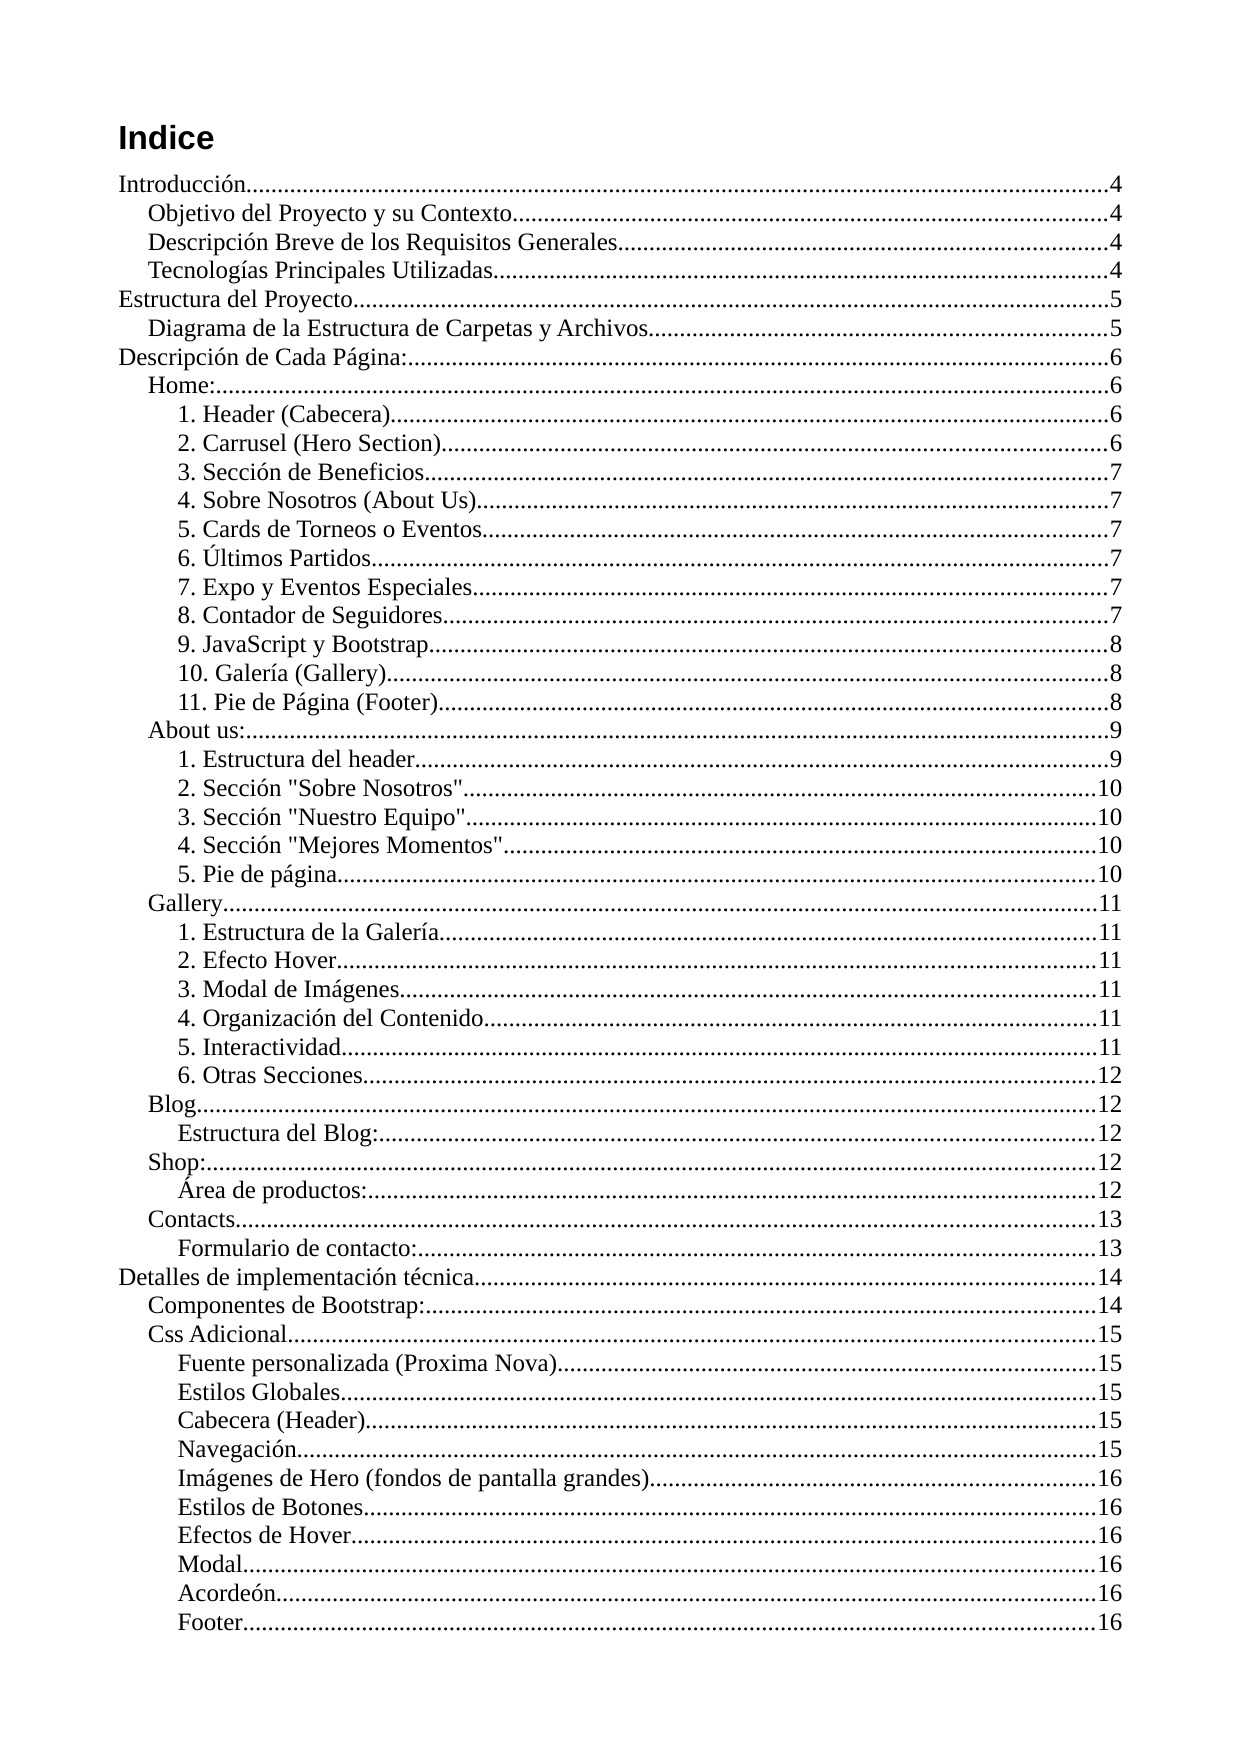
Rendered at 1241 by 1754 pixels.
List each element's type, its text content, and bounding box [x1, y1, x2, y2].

text Contacts 13 [148, 1204, 1122, 1233]
text 1. Estructura del header 9 [177, 744, 1122, 773]
text Gallery 11 [148, 888, 1122, 917]
text Imágenes de Hero (fondos de pantalla grandes) 16 [177, 1463, 1122, 1492]
text 1. Header (Cabecera) 6 [177, 399, 1122, 428]
text Blog 12 [148, 1089, 1122, 1118]
text Fuente personalizada (Proxima Nova) 15 [177, 1348, 1122, 1377]
text 3. Modal de Imágenes 11 [177, 974, 1122, 1003]
text Cabecera (Header) 15 [177, 1405, 1122, 1434]
text 1. Estructura de la Galería 11 [177, 917, 1122, 945]
text 5. Pie de página 10 [177, 859, 1122, 888]
text 8. Contador de Seguidores 7 [177, 600, 1122, 629]
text Modal 16 [177, 1549, 1122, 1578]
text 9. JavaScript y Bootstrap 8 [177, 629, 1122, 658]
text 4. Organización del Contenido 11 [177, 1003, 1122, 1032]
text Css Adicional 15 [148, 1319, 1122, 1348]
text Componentes de Bootstrap: 14 [148, 1290, 1122, 1319]
text Formulario de contacto: 13 [177, 1233, 1122, 1262]
text Footer 16 [177, 1607, 1122, 1635]
text Descripción de Cada Página: 6 [118, 342, 1122, 370]
text Diagrama de la Estructura de Carpetas y Archivos 5 [148, 313, 1122, 342]
text Estructura del Blog: 12 [177, 1118, 1122, 1147]
text Home: 6 [148, 370, 1122, 399]
text Shop: 12 [148, 1147, 1122, 1175]
text 10. Galería (Gallery) 8 [177, 658, 1122, 687]
text Estilos de Botones 16 [177, 1492, 1122, 1520]
text Detalles de implementación técnica 14 [118, 1262, 1122, 1290]
text 5. Interactividad 11 [177, 1032, 1122, 1060]
text Navegación 15 [177, 1434, 1122, 1463]
text 5. Cards de Torneos o Eventos 7 [177, 514, 1122, 543]
text Descripción Breve de los Requisitos Generales 4 [148, 227, 1122, 255]
text 3. Sección de Beneficios 7 [177, 457, 1122, 485]
text Introducción 4 [118, 169, 1122, 198]
text Estilos Globales 15 [177, 1377, 1122, 1405]
text 7. Expo y Eventos Especiales 7 [177, 572, 1122, 600]
text Tecnologías Principales Utilizadas 4 [148, 255, 1122, 284]
text 11. Pie de Página (Footer) 8 [177, 687, 1122, 715]
text 4. Sobre Nosotros (About Us) 7 [177, 485, 1122, 514]
text Área de productos: 12 [177, 1175, 1122, 1204]
text 2. Efecto Hover 11 [177, 945, 1122, 974]
text About us: 9 [148, 715, 1122, 744]
text Acordeón 16 [177, 1578, 1122, 1607]
text 2. Sección "Sobre Nosotros" 10 [177, 773, 1122, 802]
subtitle Indice [118, 118, 1122, 157]
text Estructura del Proyecto 5 [118, 284, 1122, 313]
text 6. Otras Secciones 12 [177, 1060, 1122, 1089]
text 2. Carrusel (Hero Section) 6 [177, 428, 1122, 457]
text 3. Sección "Nuestro Equipo" 10 [177, 802, 1122, 830]
text 6. Últimos Partidos 7 [177, 543, 1122, 572]
text Objetivo del Proyecto y su Contexto 4 [148, 198, 1122, 227]
text 4. Sección "Mejores Momentos" 10 [177, 830, 1122, 859]
text Efectos de Hover 16 [177, 1520, 1122, 1549]
